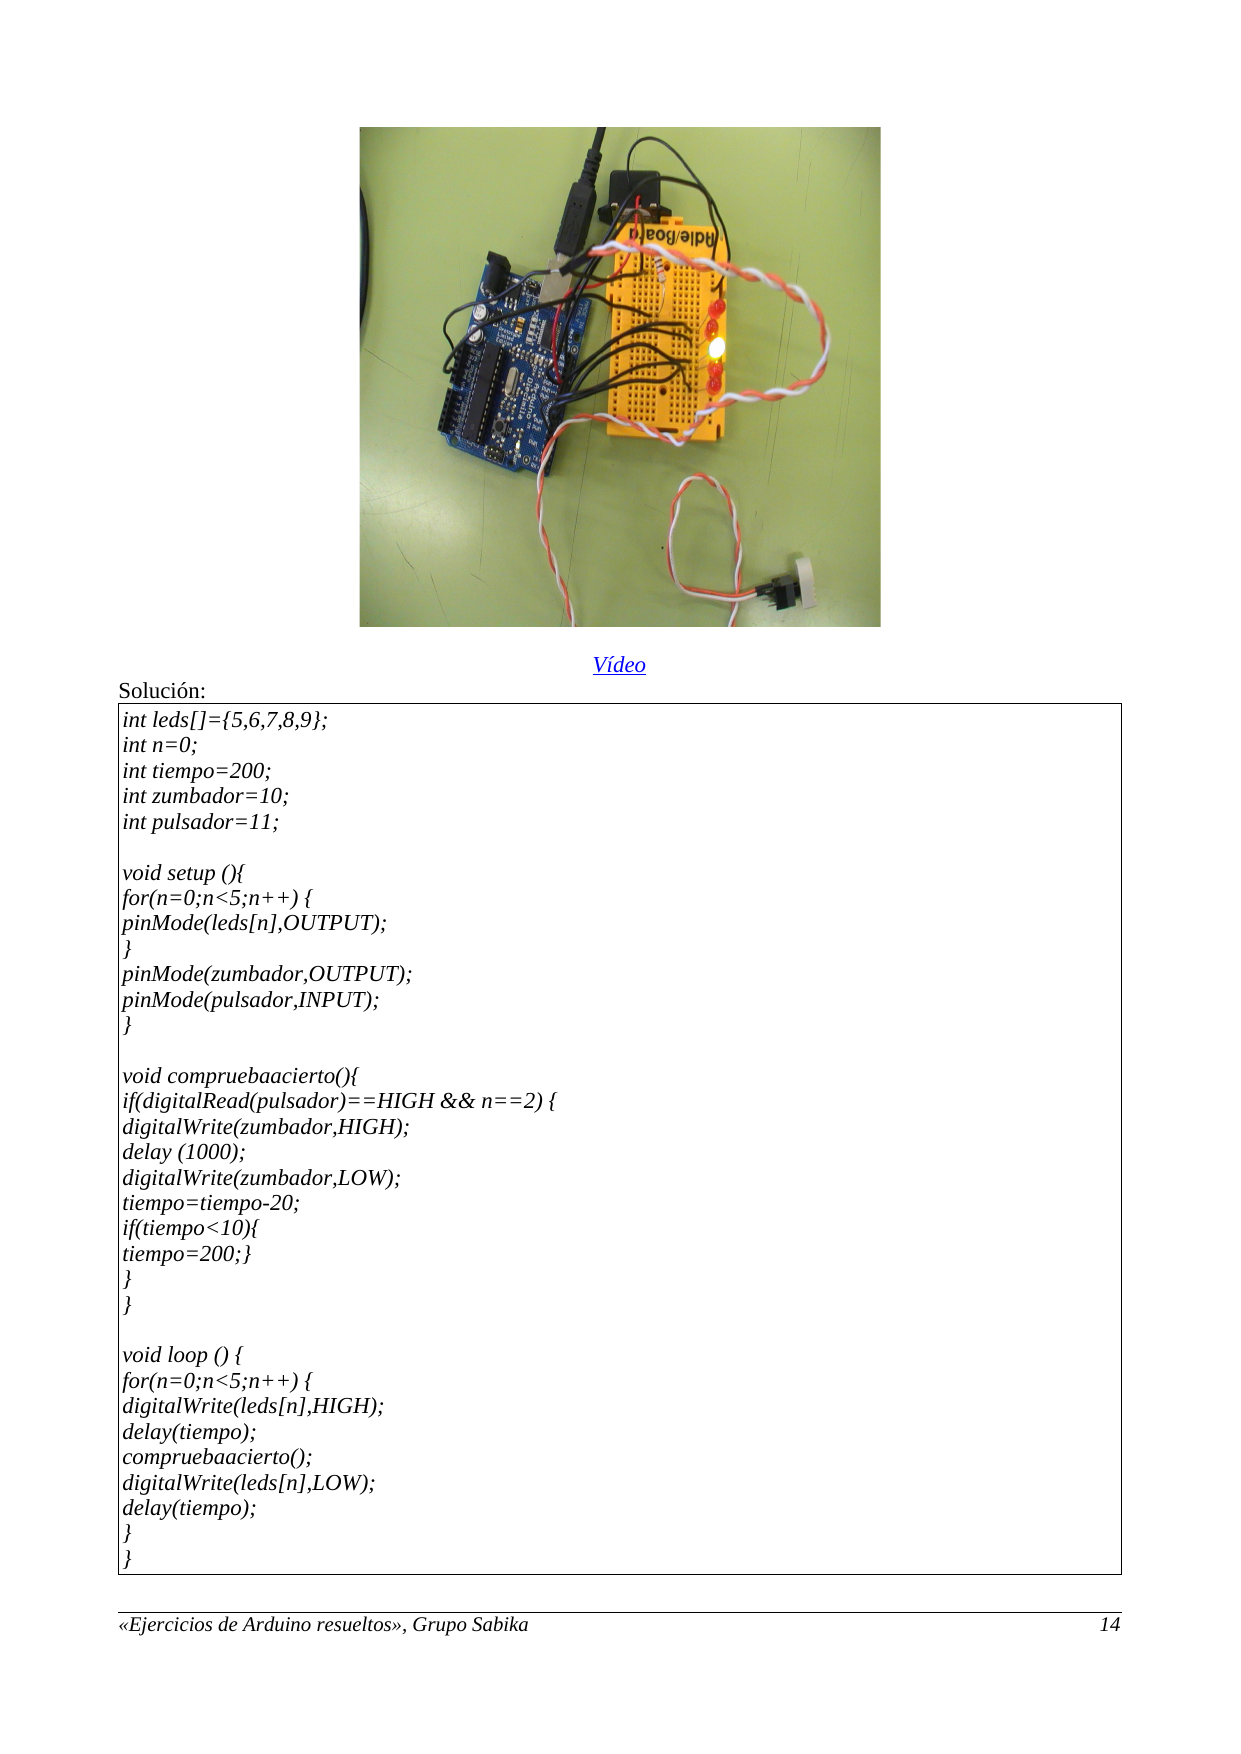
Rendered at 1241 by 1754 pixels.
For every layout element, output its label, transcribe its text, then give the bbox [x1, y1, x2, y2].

text int n=0; [119, 728, 1121, 754]
text int zumbador=10; [274, 779, 1121, 805]
text int tiempo=200; [200, 754, 1121, 779]
text Vídeo [648, 652, 1122, 678]
text } [133, 932, 1121, 957]
text pinMode(leds[n],OUTPUT); [316, 906, 1121, 932]
text if(digitalRead(pulsador)==HIGH && n==2) { [362, 1084, 1121, 1110]
text for(n=0;n<5;n++) { [246, 1364, 1121, 1389]
text void loop () { [119, 1338, 1121, 1364]
text pinMode(zumbador,OUTPUT); [133, 957, 1121, 983]
text delay (1000); [248, 1135, 1121, 1161]
text digitalWrite(zumbador,LOW); [119, 1161, 1121, 1186]
text digitalWrite(leds[n],HIGH); [316, 1389, 1121, 1415]
text digitalWrite(leds[n],LOW); [119, 1466, 1121, 1491]
text Vídeo [118, 652, 593, 678]
text Solución: [206, 678, 1122, 703]
text } [133, 1008, 1121, 1033]
text delay(tiempo); [259, 1415, 1121, 1440]
picture [359, 127, 881, 627]
text int pulsador=11; [282, 805, 1121, 830]
text tiempo=200;} [253, 1237, 1121, 1262]
text } [133, 1288, 1121, 1313]
text for(n=0;n<5;n++) { [248, 881, 1121, 906]
text void compruebaacierto(){ [119, 1059, 1121, 1084]
text } [133, 1516, 1121, 1542]
text } [119, 1542, 1121, 1574]
text delay(tiempo); [259, 1491, 1121, 1516]
text void setup (){ [119, 856, 1121, 881]
text if(tiempo<10){ [262, 1211, 1121, 1237]
text pinMode(pulsador,INPUT); [382, 983, 1121, 1008]
text } [133, 1262, 1121, 1288]
text compruebaacierto(); [259, 1440, 1121, 1466]
text digitalWrite(zumbador,HIGH); [413, 1110, 1121, 1135]
text tiempo=tiempo-20; [303, 1186, 1121, 1211]
text int leds[]={5,6,7,8,9}; [119, 704, 1121, 728]
